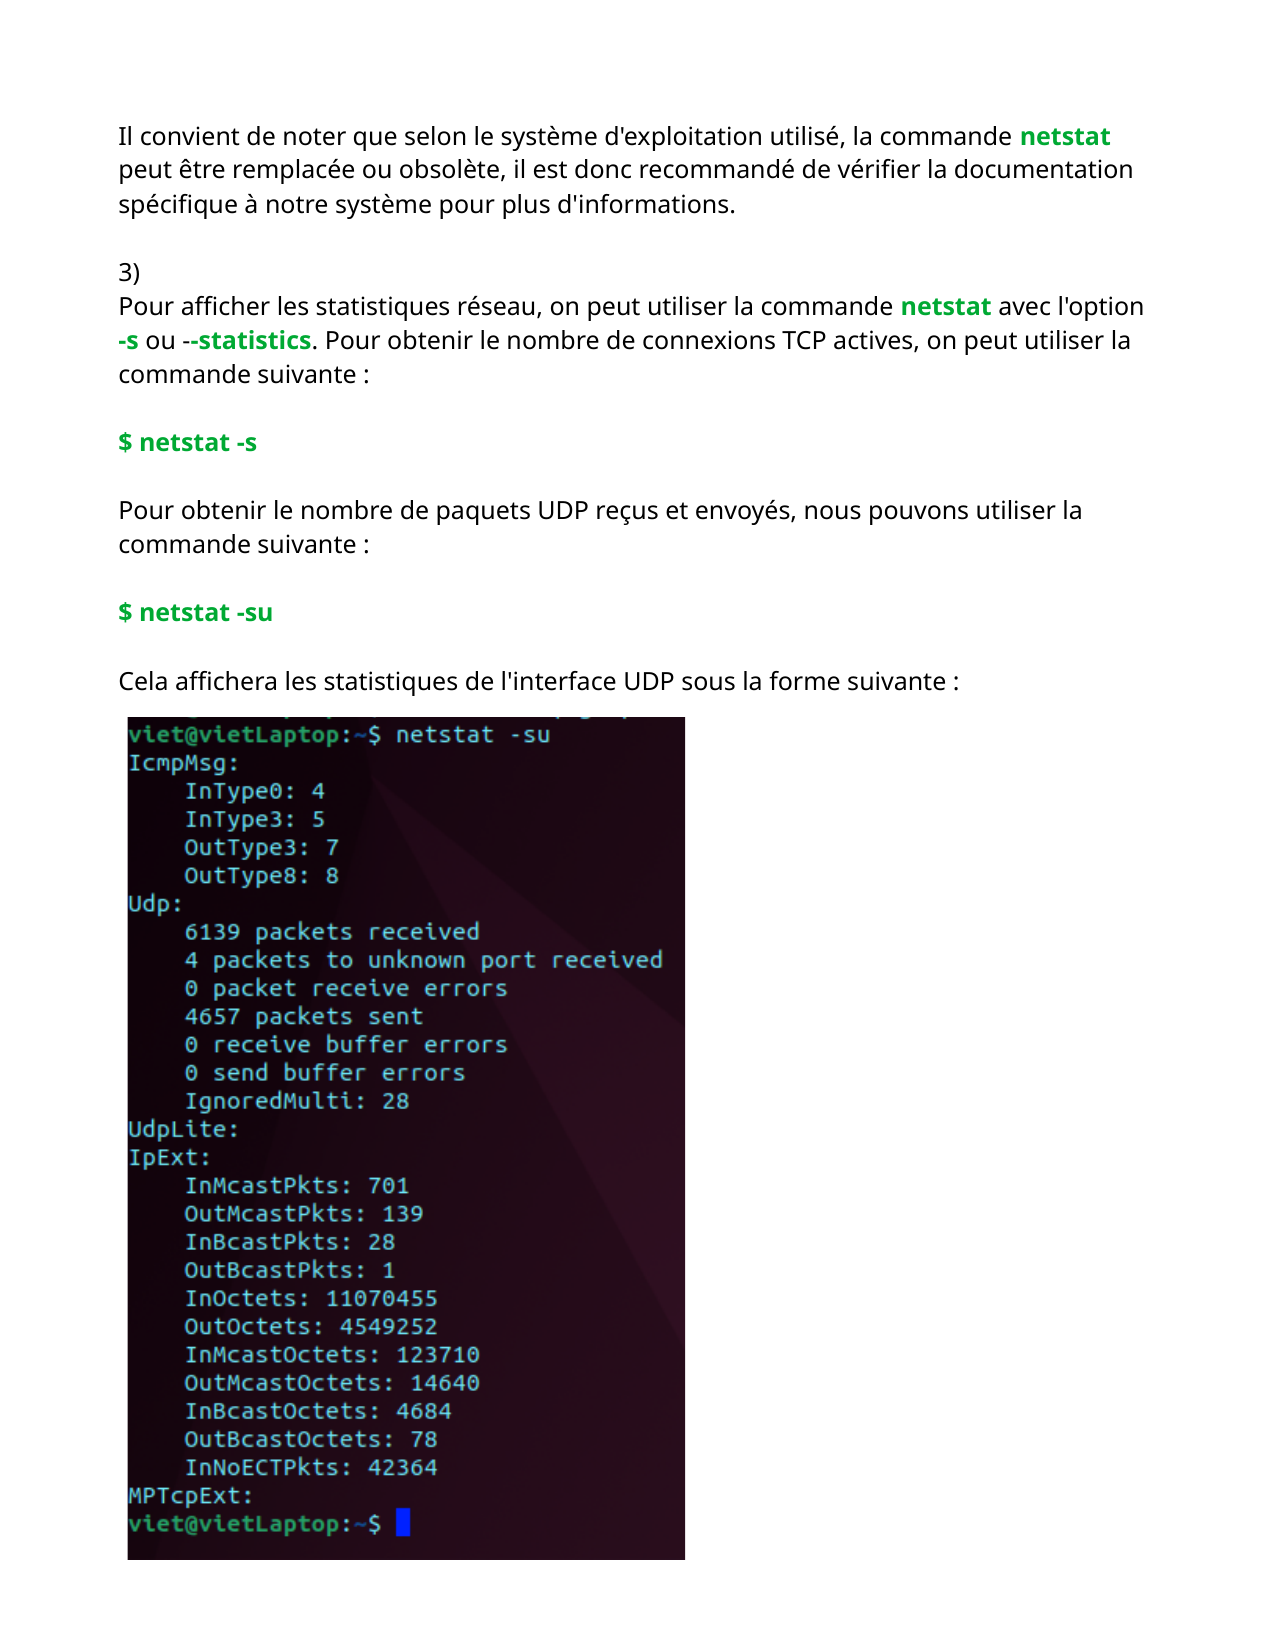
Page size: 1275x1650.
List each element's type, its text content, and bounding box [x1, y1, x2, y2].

text Il convient de noter que selon le système d'exploitation utilisé, la commande netstat peut être remplacée ou obsolète, il est donc recommandé de vérifier la documentation spécifique à notre système pour plus d'informations. [118, 118, 1157, 220]
text Pour obtenir le nombre de paquets UDP reçus et envoyés, nous pouvons utiliser la commande suivante : [118, 493, 1157, 561]
text 3) [118, 254, 1157, 288]
text Pour afficher les statistiques réseau, on peut utiliser la commande netstat avec l'option -s ou --statistics. Pour obtenir le nombre de connexions TCP actives, on peut utiliser la commande suivante : [118, 288, 1157, 391]
text Cela affichera les statistiques de l'interface UDP sous la forme suivante : [118, 663, 1157, 697]
text $ netstat -su [118, 595, 1157, 629]
picture [127, 717, 686, 1560]
text $ netstat -s [118, 425, 1157, 459]
